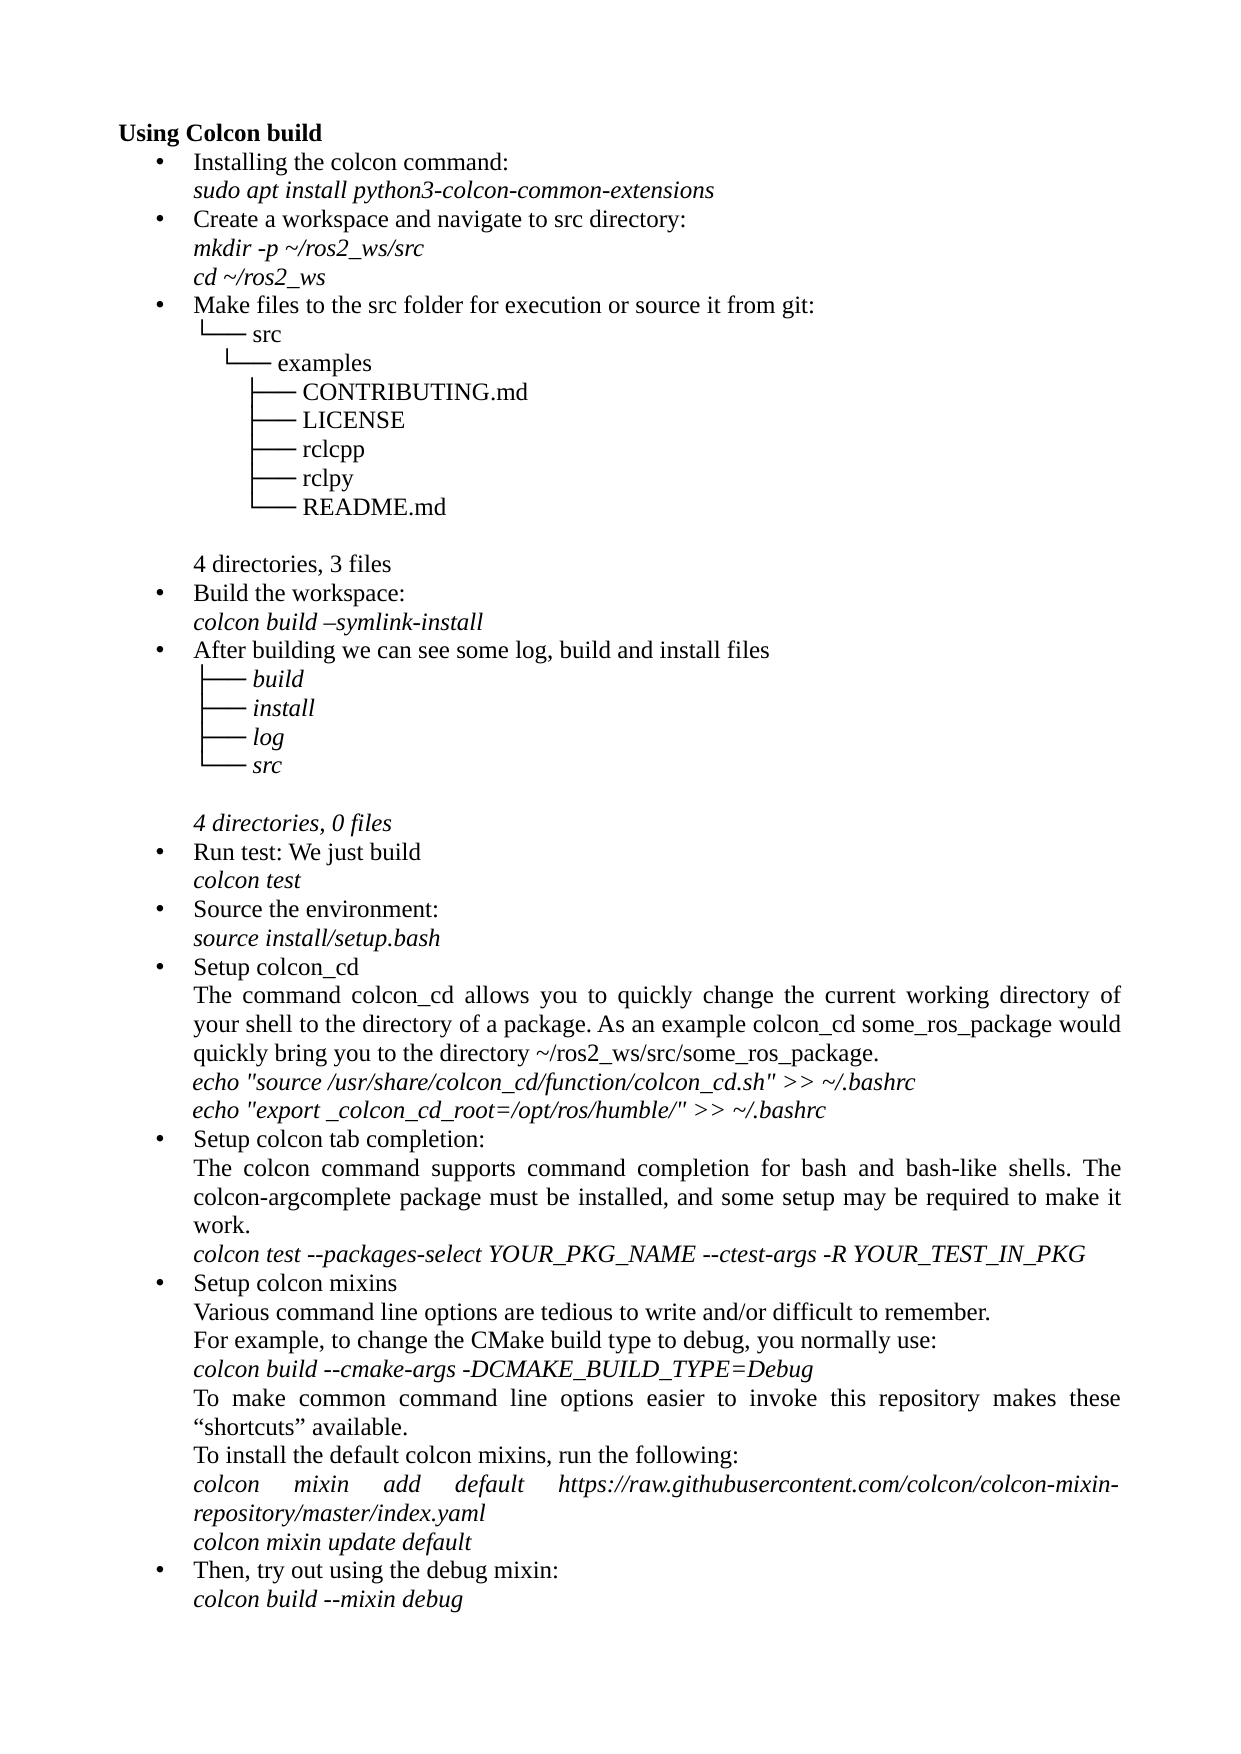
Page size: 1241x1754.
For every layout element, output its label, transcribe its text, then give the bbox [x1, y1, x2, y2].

list 4 directories, 0 files [156, 808, 1122, 837]
list ├── rclcpp [253, 434, 1122, 463]
list ├── LICENSE [156, 406, 251, 434]
list To install the default colcon mixins, run the following: [156, 1441, 1122, 1469]
list colcon mixin add default https://raw.githubusercontent.com/colcon/colcon-mixin-repository/master/index.yaml [156, 1469, 1122, 1527]
list ├── log [203, 722, 1122, 751]
list colcon build --cmake-args -DCMAKE_BUILD_TYPE=Debug [156, 1354, 1122, 1383]
list Then, try out using the debug mixin: [156, 1556, 1122, 1584]
list ├── build [156, 664, 201, 693]
list mkdir -p ~/ros2_ws/src [156, 233, 1122, 262]
list ├── log [156, 722, 201, 751]
list ├── rclpy [253, 463, 1122, 492]
list The colcon command supports command completion for bash and bash-like shells. The colcon-argcomplete package must be installed, and some setup may be required to make it work. [156, 1153, 1122, 1239]
list Make files to the src folder for execution or source it from git: [156, 291, 1122, 319]
list cd ~/ros2_ws [156, 262, 1122, 291]
list colcon build --mixin debug [156, 1584, 1122, 1613]
list sudo apt install python3-colcon-common-extensions [156, 176, 1122, 204]
list 4 directories, 3 files [156, 549, 1122, 578]
list ├── install [156, 693, 201, 722]
list └── examples [156, 348, 1122, 377]
list Build the workspace: [156, 578, 1122, 607]
list Setup colcon_cd [156, 952, 1122, 981]
text echo "source /usr/share/colcon_cd/function/colcon_cd.sh" >> ~/.bashrc [118, 1067, 1122, 1096]
list └── README.md [156, 492, 1122, 521]
list Run test: We just build [156, 837, 1122, 866]
list ├── install [203, 693, 1122, 722]
text Using Colcon build [118, 118, 1122, 147]
list colcon test --packages-select YOUR_PKG_NAME --ctest-args -R YOUR_TEST_IN_PKG [156, 1239, 1122, 1268]
text echo "export _colcon_cd_root=/opt/ros/humble/" >> ~/.bashrc [118, 1096, 1122, 1124]
list └── src [156, 751, 1122, 779]
list Setup colcon tab completion: [156, 1124, 1122, 1153]
list colcon test [156, 866, 1122, 894]
list Setup colcon mixins [156, 1268, 1122, 1297]
list To make common command line options easier to invoke this repository makes these “shortcuts” available. [156, 1383, 1122, 1441]
list ├── build [203, 664, 1122, 693]
list ├── rclpy [156, 463, 251, 492]
list ├── CONTRIBUTING.md [156, 377, 251, 406]
list For example, to change the CMake build type to debug, you normally use: [156, 1326, 1122, 1354]
list colcon build –symlink-install [156, 607, 1122, 636]
list Source the environment: [156, 894, 1122, 923]
list ├── CONTRIBUTING.md [253, 377, 1122, 406]
list ├── LICENSE [253, 406, 1122, 434]
list └── src [156, 319, 1122, 348]
list Installing the colcon command: [156, 147, 1122, 176]
list Various command line options are tedious to write and/or difficult to remember. [156, 1297, 1122, 1326]
list The command colcon_cd allows you to quickly change the current working directory of your shell to the directory of a package. As an example colcon_cd some_ros_package would quickly bring you to the directory ~/ros2_ws/src/some_ros_package. [156, 981, 1122, 1067]
list colcon mixin update default [156, 1527, 1122, 1556]
list After building we can see some log, build and install files [156, 636, 1122, 664]
list Create a workspace and navigate to src directory: [156, 204, 1122, 233]
list source install/setup.bash [156, 923, 1122, 952]
list ├── rclcpp [156, 434, 251, 463]
